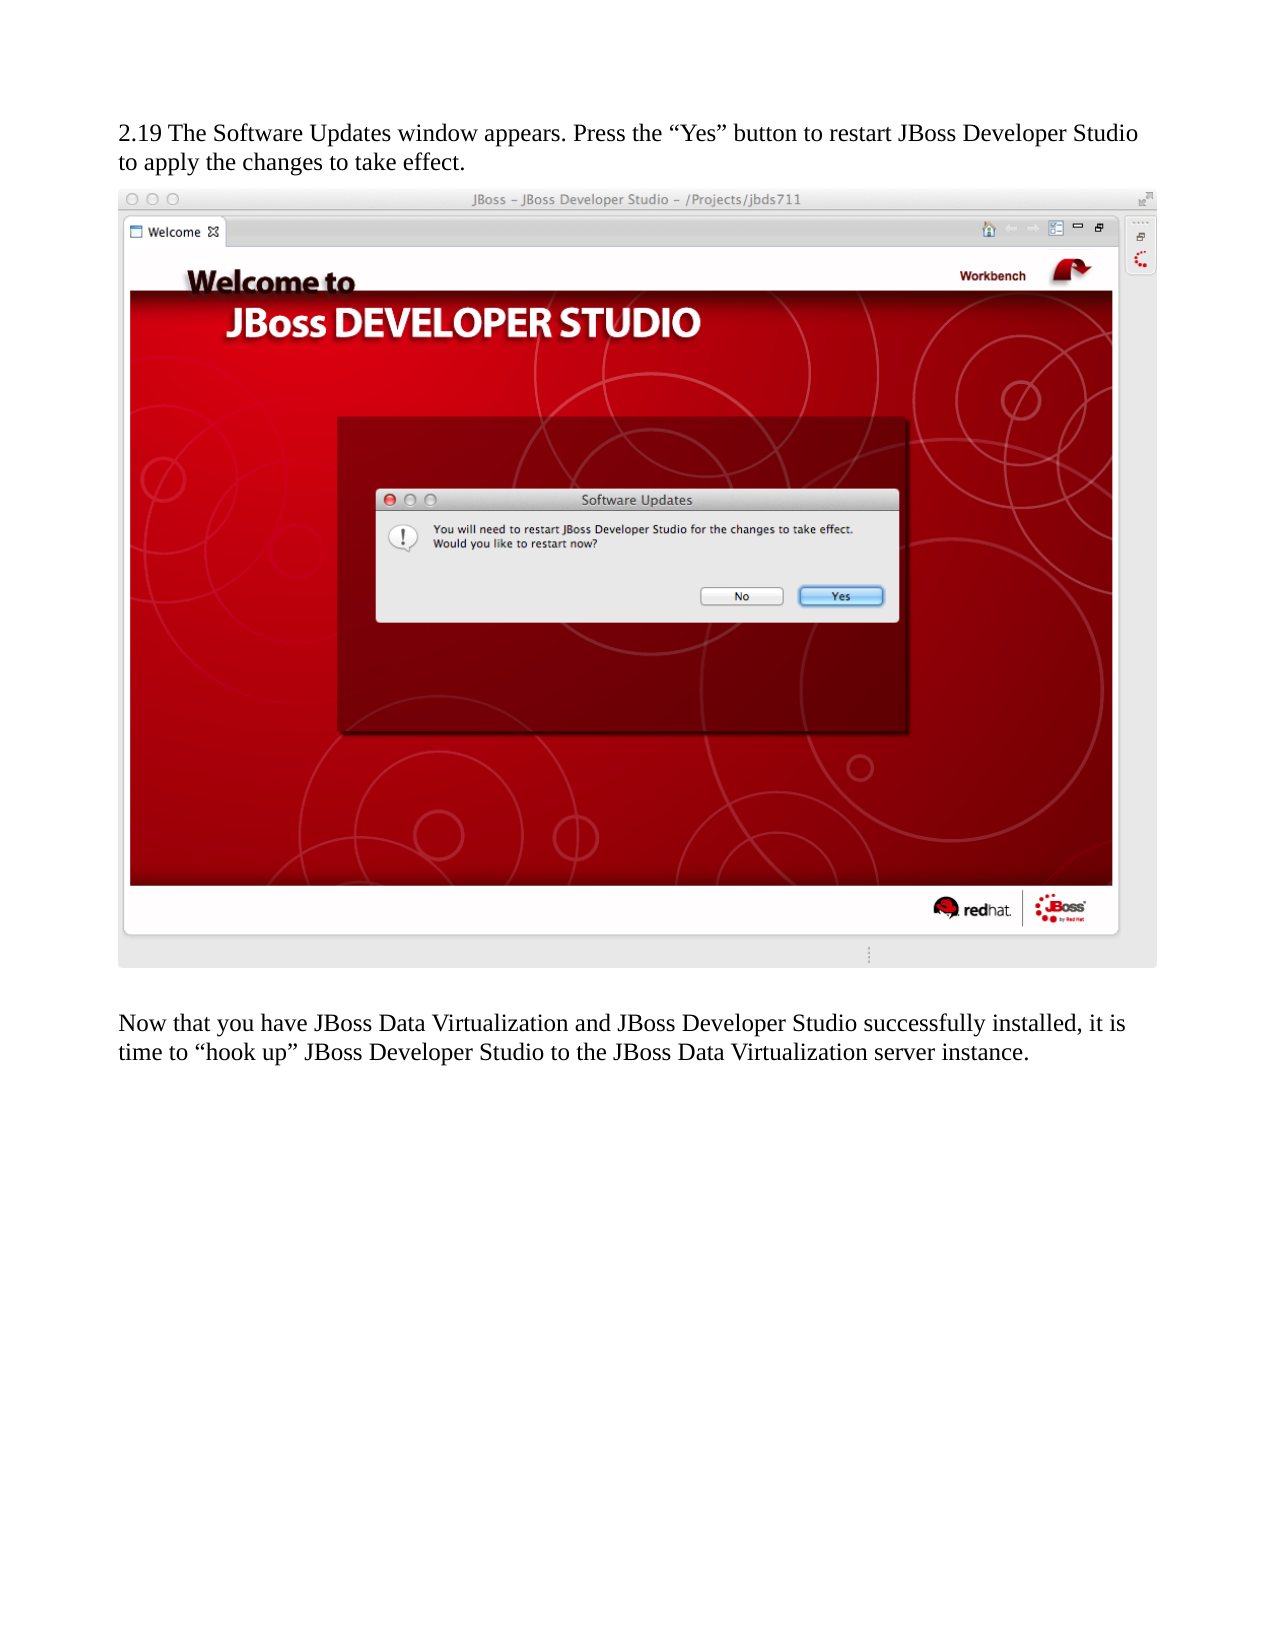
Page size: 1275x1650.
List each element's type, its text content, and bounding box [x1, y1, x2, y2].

text 2.19 The Software Updates window appears. Press the “Yes” button to restart JBoss Developer Studio to apply the changes to take effect. [118, 118, 1157, 176]
picture [118, 188, 1157, 968]
text Now that you have JBoss Data Virtualization and JBoss Developer Studio successfully installed, it is time to “hook up” JBoss Developer Studio to the JBoss Data Virtualization server instance. [118, 1008, 1157, 1066]
